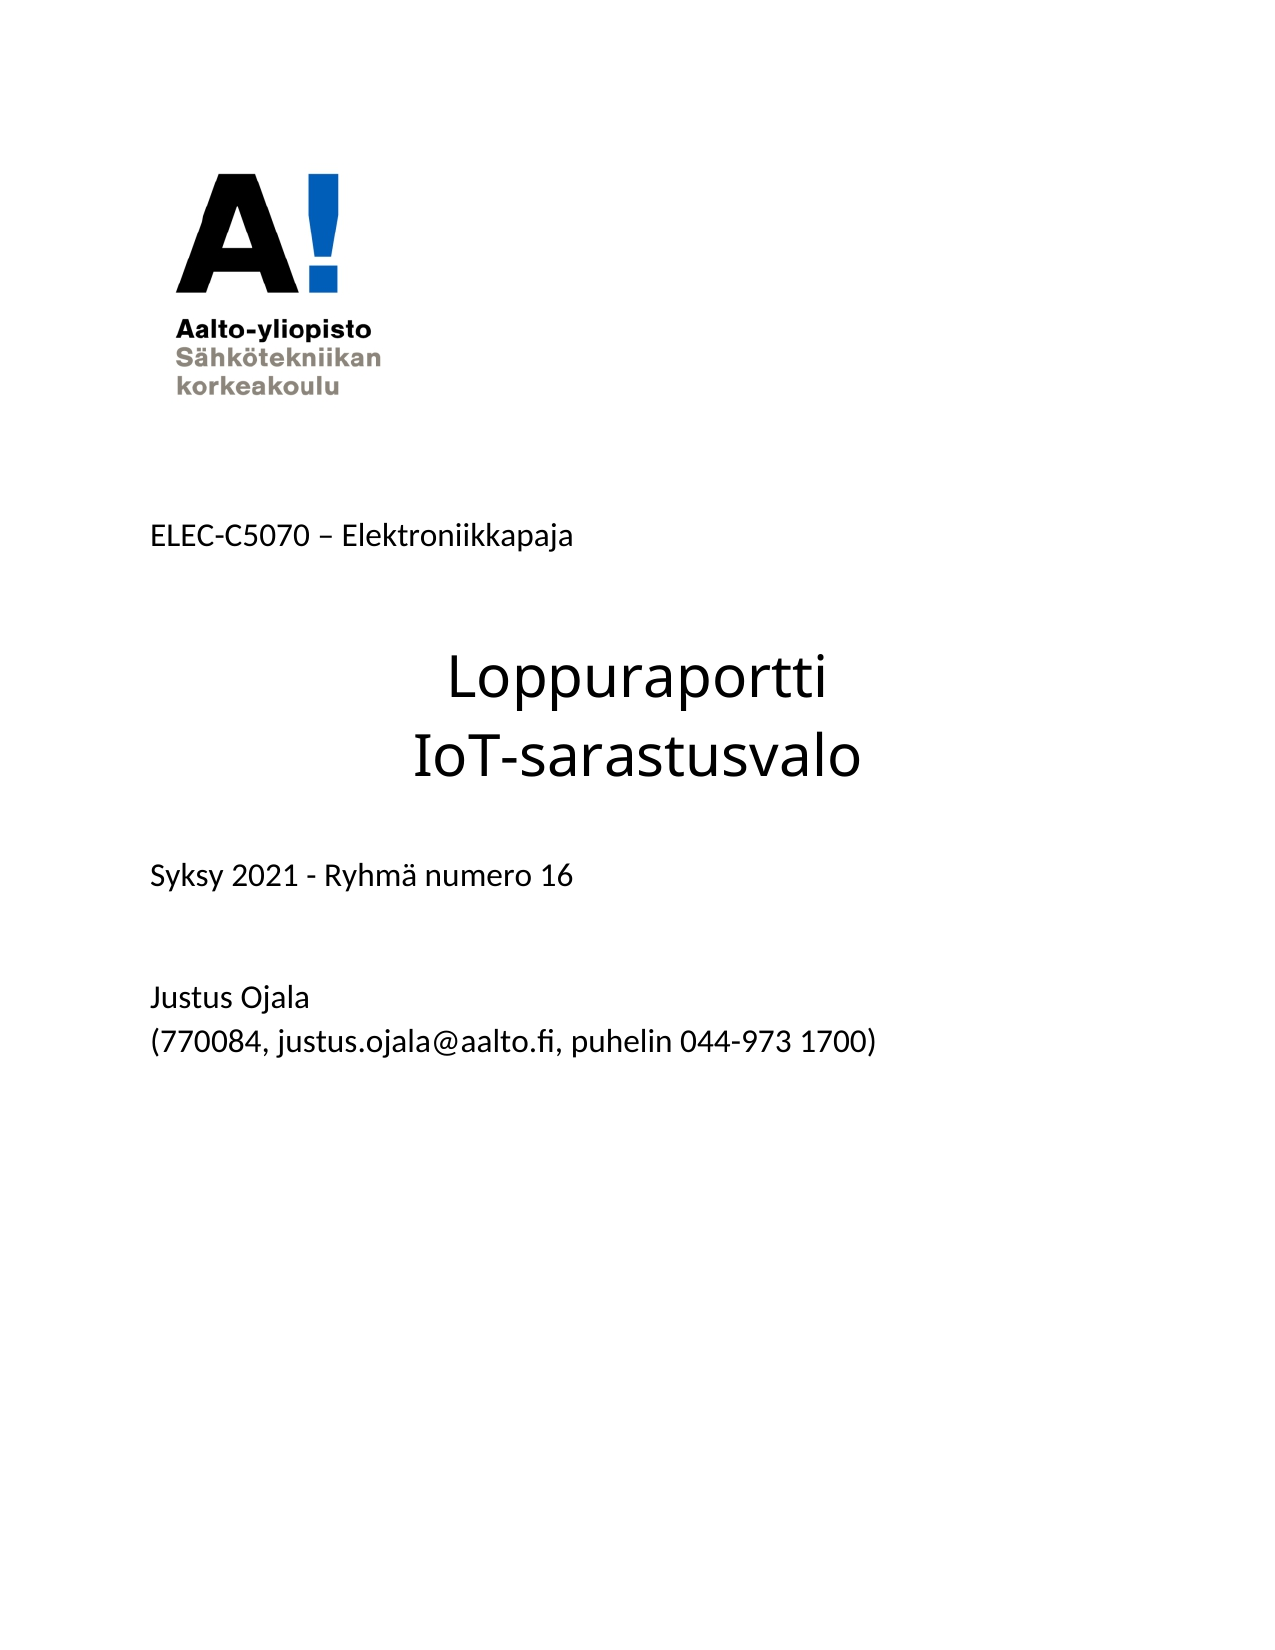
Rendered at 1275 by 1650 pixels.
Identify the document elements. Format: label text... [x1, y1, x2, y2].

text Justus Ojala (770084, justus.ojala@aalto.fi, puhelin 044-973 1700) [150, 976, 1125, 1060]
text ELEC-C5070 – Elektroniikkapaja [150, 513, 1125, 554]
title Loppuraportti [150, 635, 1125, 714]
picture [150, 150, 415, 434]
title IoT-sarastusvalo [150, 714, 1125, 794]
text Syksy 2021 - Ryhmä numero 16 [150, 854, 1125, 895]
